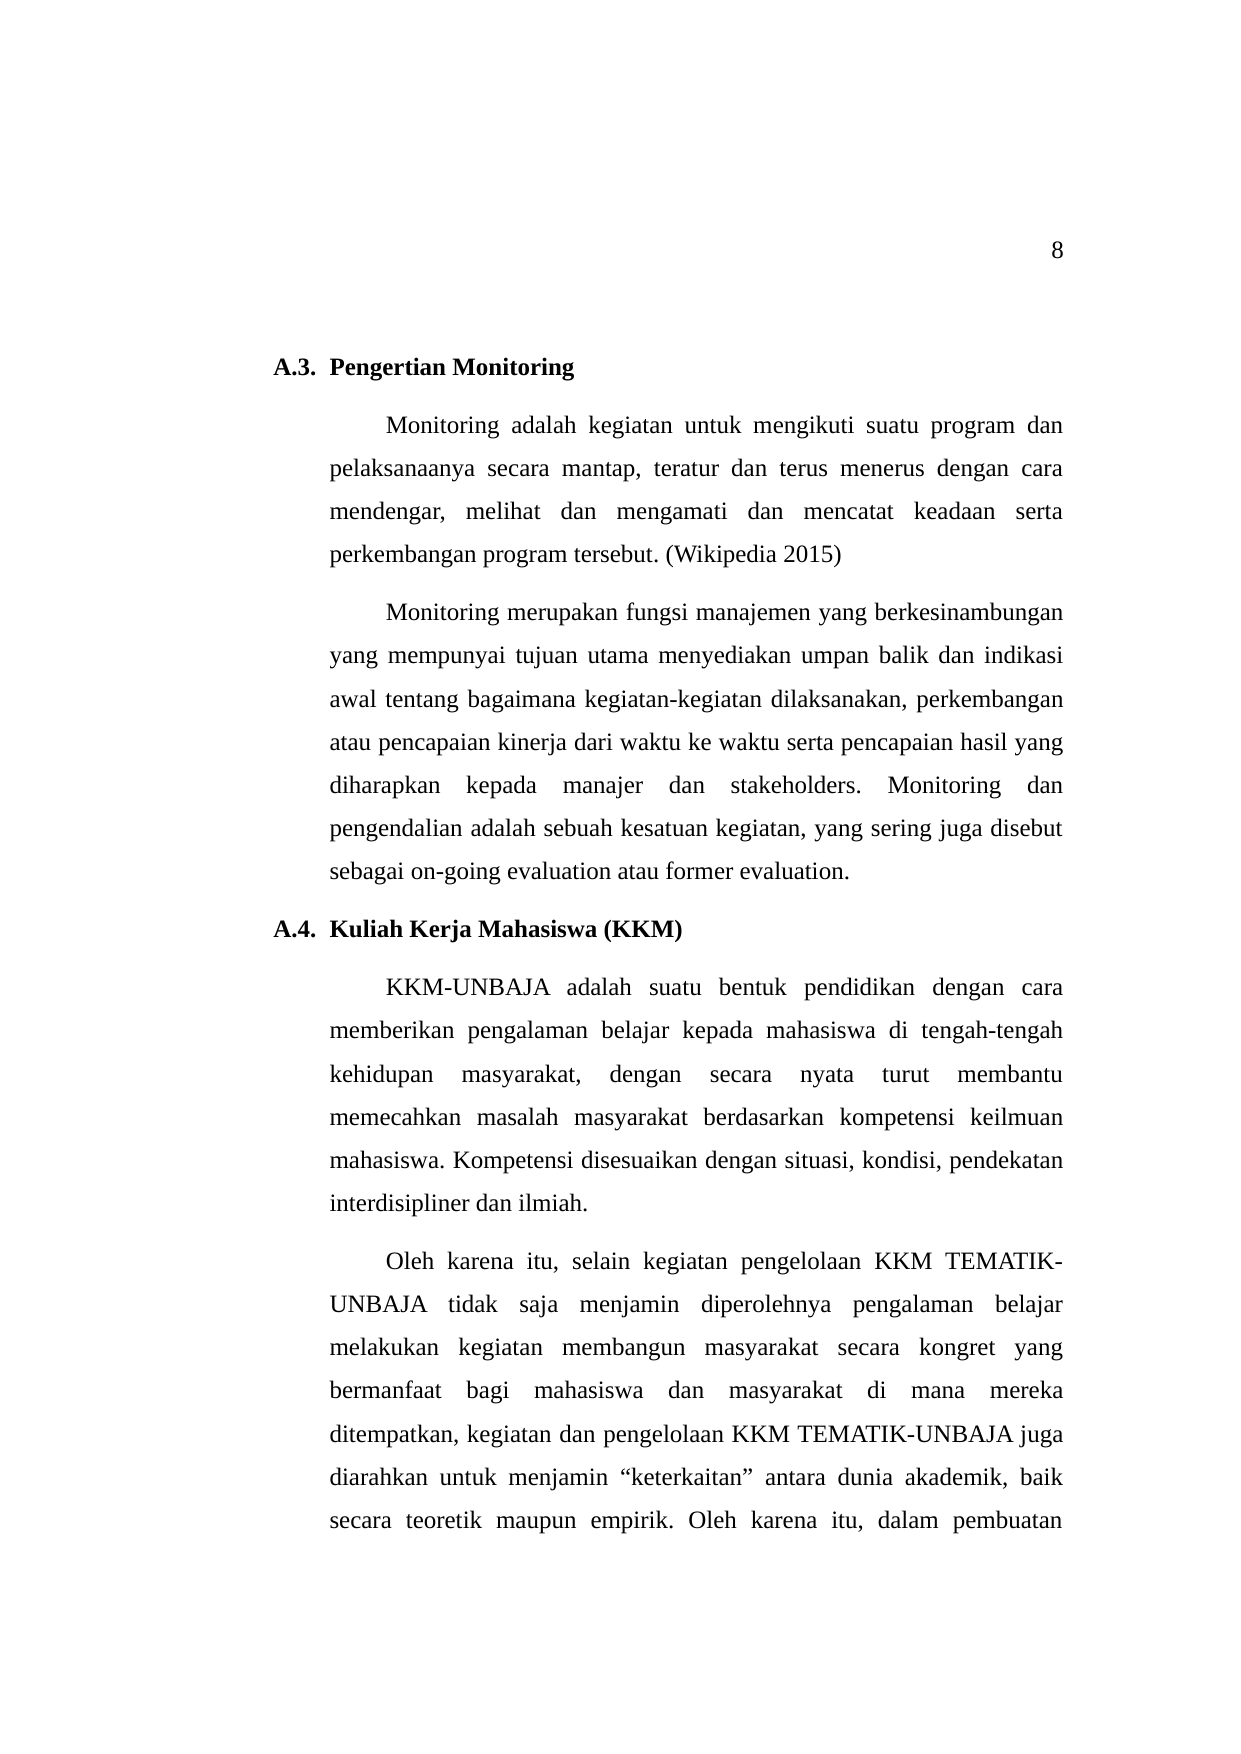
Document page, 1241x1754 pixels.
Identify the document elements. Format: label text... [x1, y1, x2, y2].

text Oleh karena itu, selain kegiatan pengelolaan KKM TEMATIK-UNBAJA tidak saja menjamin diperolehnya pengalaman belajar melakukan kegiatan membangun masyarakat secara kongret yang bermanfaat bagi mahasiswa dan masyarakat di mana mereka ditempatkan, kegiatan dan pengelolaan KKM TEMATIK-UNBAJA juga diarahkan untuk menjamin “keterkaitan” antara dunia akademik, baik secara teoretik maupun empirik. Oleh karena itu, dalam pembuatan [329, 1246, 1063, 1534]
text KKM-UNBAJA adalah suatu bentuk pendidikan dengan cara memberikan pengalaman belajar kepada mahasiswa di tengah-tengah kehidupan masyarakat, dengan secara nyata turut membantu memecahkan masalah masyarakat berdasarkan kompetensi keilmuan mahasiswa. Kompetensi disesuaikan dengan situasi, kondisi, pendekatan interdisipliner dan ilmiah. [329, 972, 1063, 1217]
text Monitoring adalah kegiatan untuk mengikuti suatu program dan pelaksanaanya secara mantap, teratur dan terus menerus dengan cara mendengar, melihat dan mengamati dan mencatat keadaan serta perkembangan program tersebut. (Wikipedia 2015)⁠ [329, 410, 1063, 568]
text Monitoring merupakan fungsi manajemen yang berkesinambungan yang mempunyai tujuan utama menyediakan umpan balik dan indikasi awal tentang bagaimana kegiatan-kegiatan dilaksanakan, perkembangan atau pencapaian kinerja dari waktu ke waktu serta pencapaian hasil yang diharapkan kepada manajer dan stakeholders. Monitoring dan pengendalian adalah sebuah kesatuan kegiatan, yang sering juga disebut sebagai on-going evaluation atau former evaluation. [329, 597, 1063, 885]
list Pengertian Monitoring [273, 352, 1063, 381]
list Kuliah Kerja Mahasiswa (KKM) [273, 914, 1063, 943]
